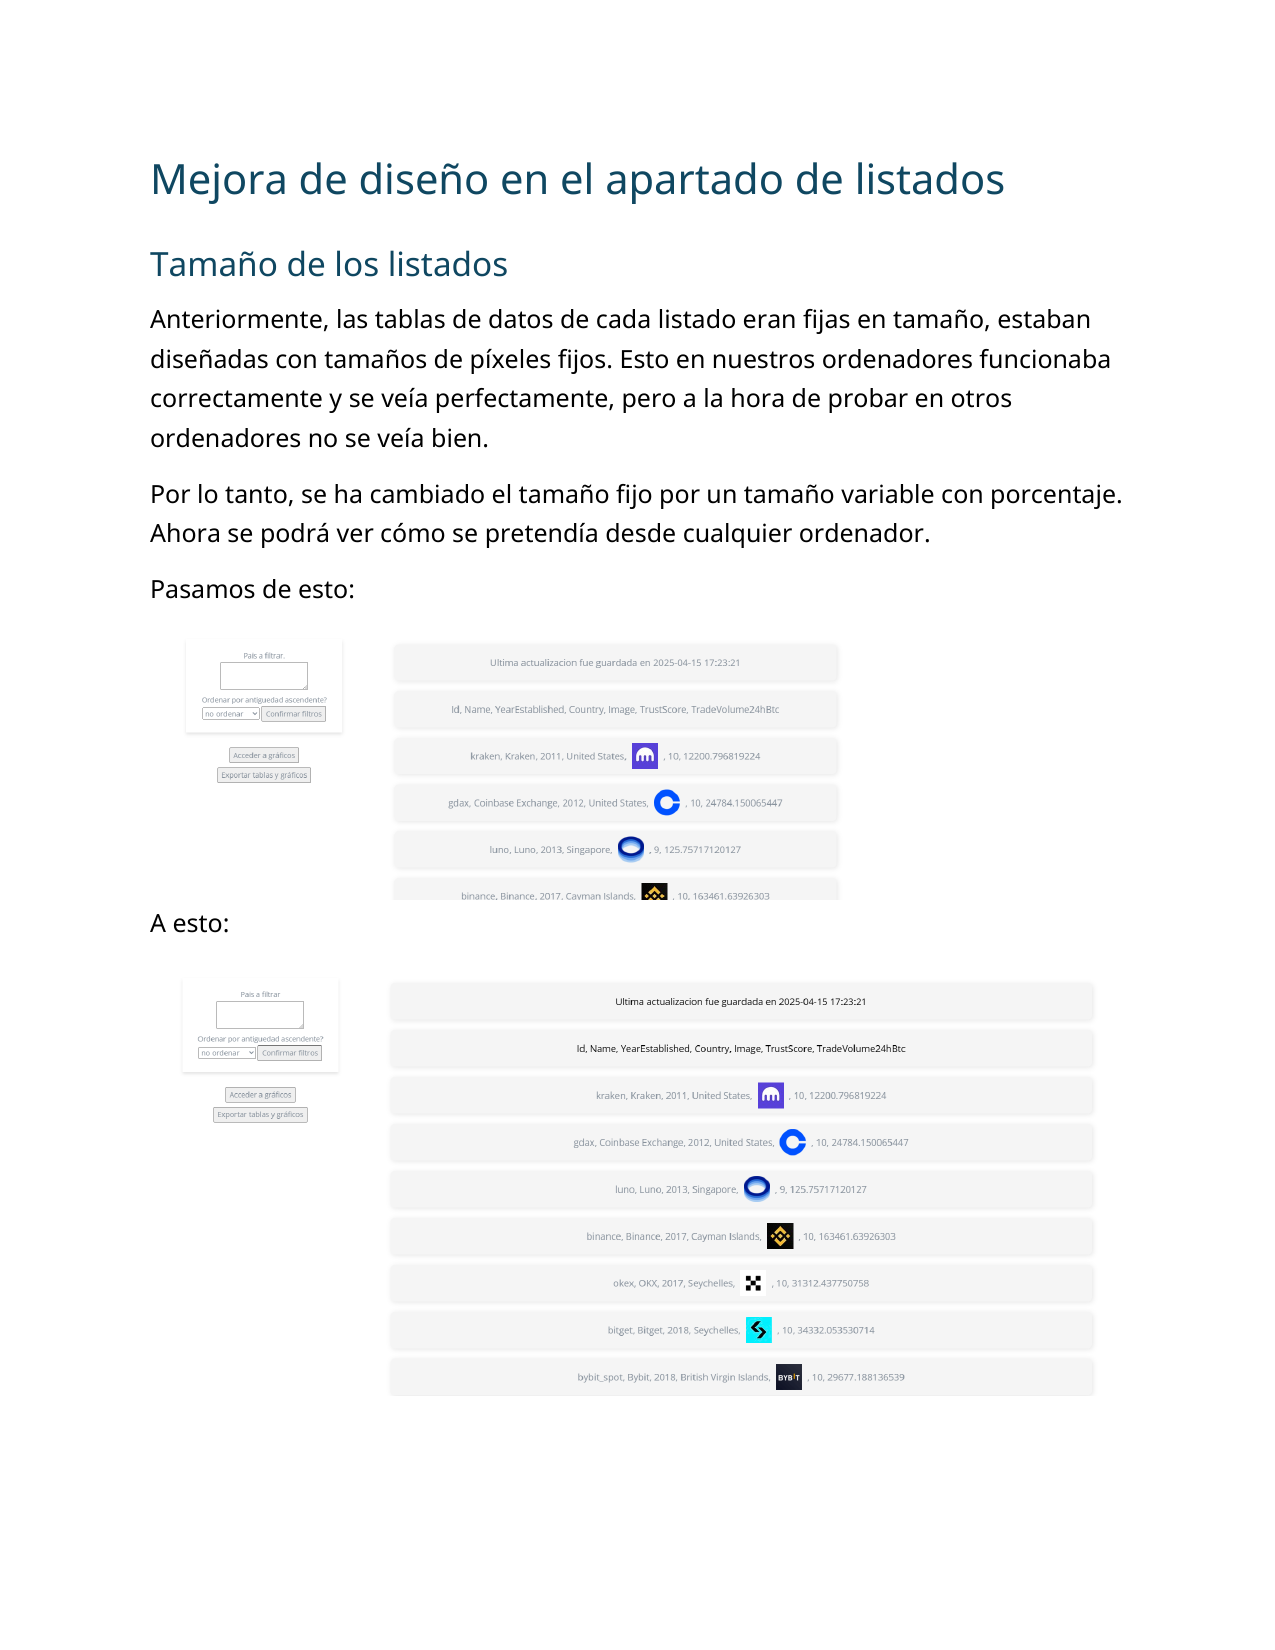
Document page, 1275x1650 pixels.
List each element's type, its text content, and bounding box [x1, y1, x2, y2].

subtitle Mejora de diseño en el apartado de listados [150, 150, 1125, 207]
text Anteriormente, las tablas de datos de cada listado eran fijas en tamaño, estaban diseñadas con tamaños de píxeles fijos. Esto en nuestros ordenadores funcionaba correctamente y se veía perfectamente, pero a la hora de probar en otros ordenadores no se veía bien. [150, 302, 1125, 454]
text A esto: [150, 900, 1125, 939]
text Pasamos de esto: [150, 572, 1125, 606]
subtitle Tamaño de los listados [150, 241, 1125, 286]
text Por lo tanto, se ha cambiado el tamaño fijo por un tamaño variable con porcentaje. Ahora se podrá ver cómo se pretendía desde cualquier ordenador. [150, 476, 1125, 550]
